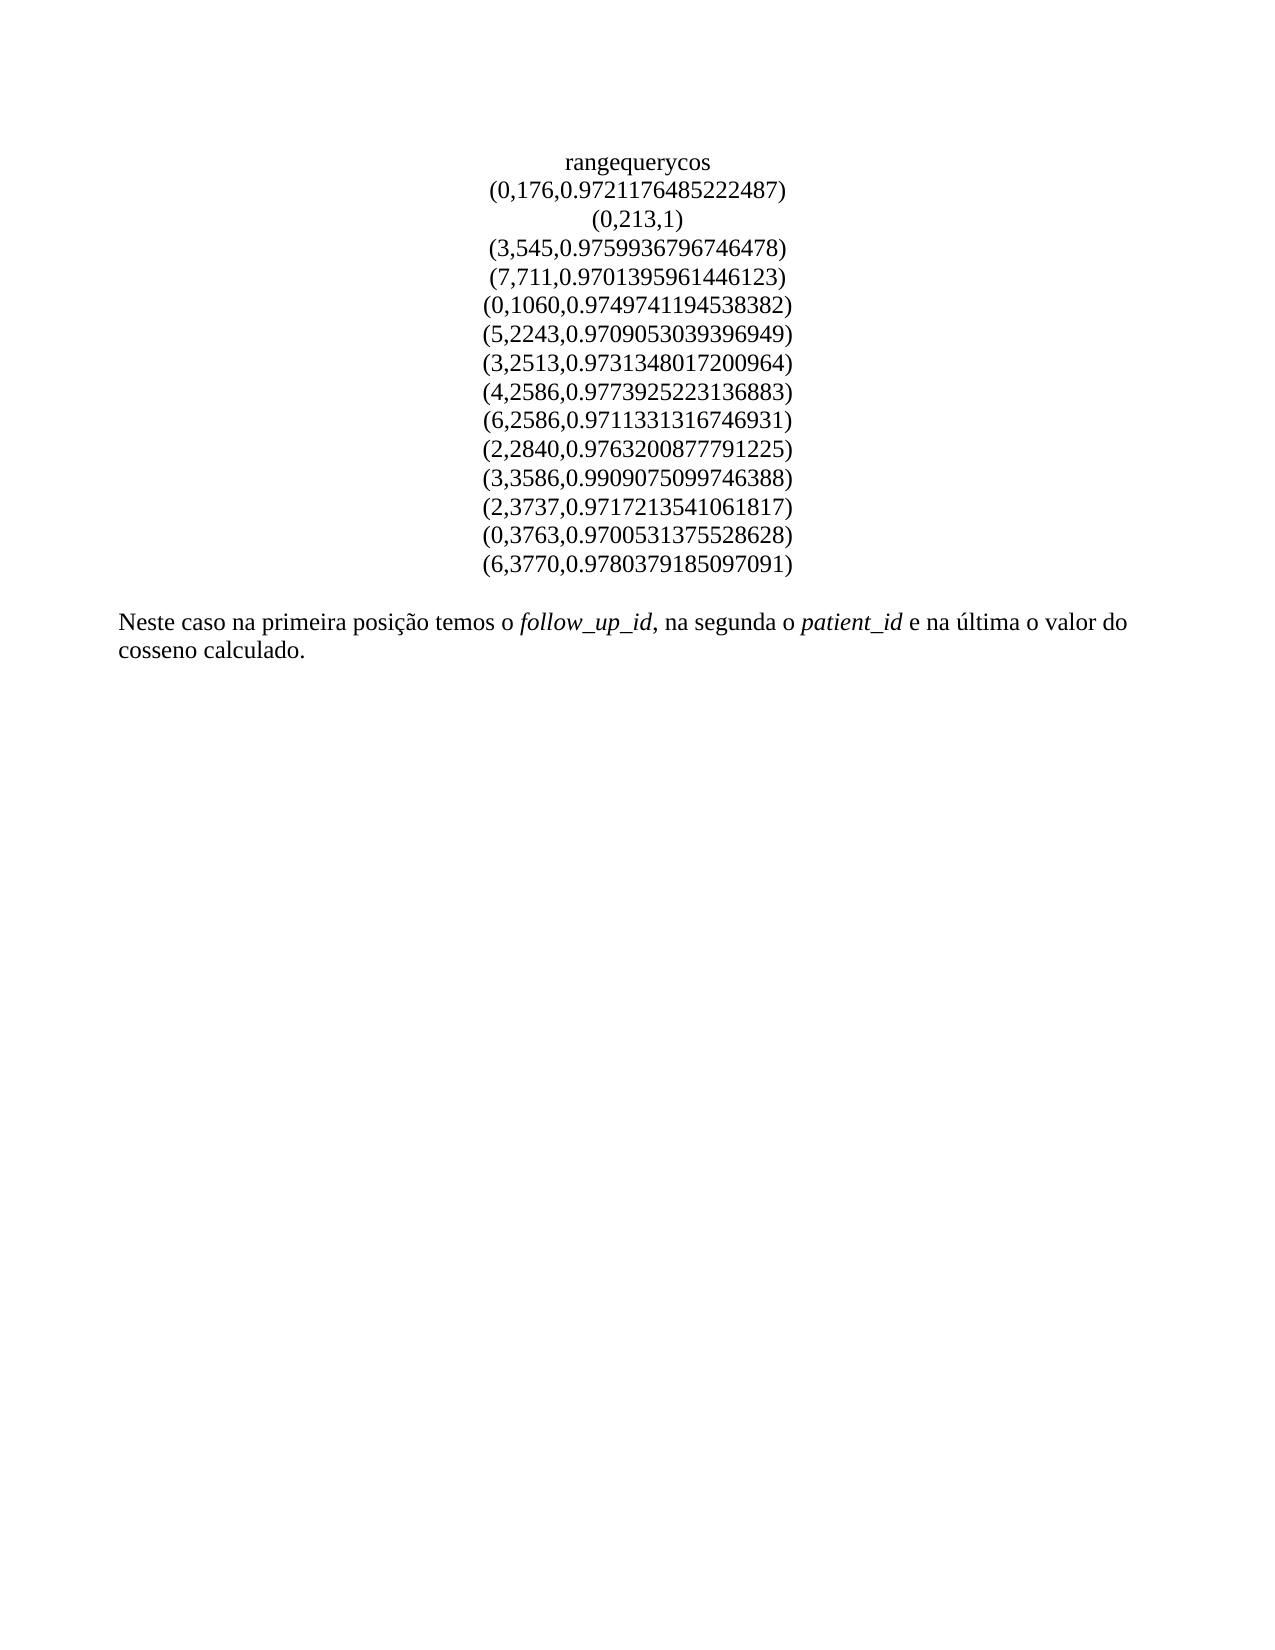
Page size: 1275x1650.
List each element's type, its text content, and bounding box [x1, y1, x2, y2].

table_cell (3,2513,0.9731348017200964) [393, 348, 883, 377]
table_cell (0,1060,0.9749741194538382) [393, 291, 883, 319]
table_cell (2,3737,0.9717213541061817) [393, 492, 883, 521]
table_header rangequerycos [393, 147, 883, 176]
table_cell (6,2586,0.9711331316746931) [393, 406, 883, 434]
table_cell (5,2243,0.9709053039396949) [393, 319, 883, 348]
table_cell (4,2586,0.9773925223136883) [393, 377, 883, 406]
table_cell (3,545,0.9759936796746478) [393, 233, 883, 262]
table_cell (7,711,0.9701395961446123) [393, 262, 883, 291]
table_cell (0,213,1) [393, 204, 883, 233]
table_cell (0,176,0.9721176485222487) [393, 176, 883, 204]
table_cell (2,2840,0.9763200877791225) [393, 434, 883, 463]
text Neste caso na primeira posição temos o follow_up_id, na segunda o patient_id e na última o valor do cosseno calculado. [118, 607, 1157, 664]
table_cell (3,3586,0.9909075099746388) [393, 463, 883, 492]
table_cell (0,3763,0.9700531375528628) [393, 521, 883, 549]
table_cell (6,3770,0.9780379185097091) [393, 549, 883, 578]
